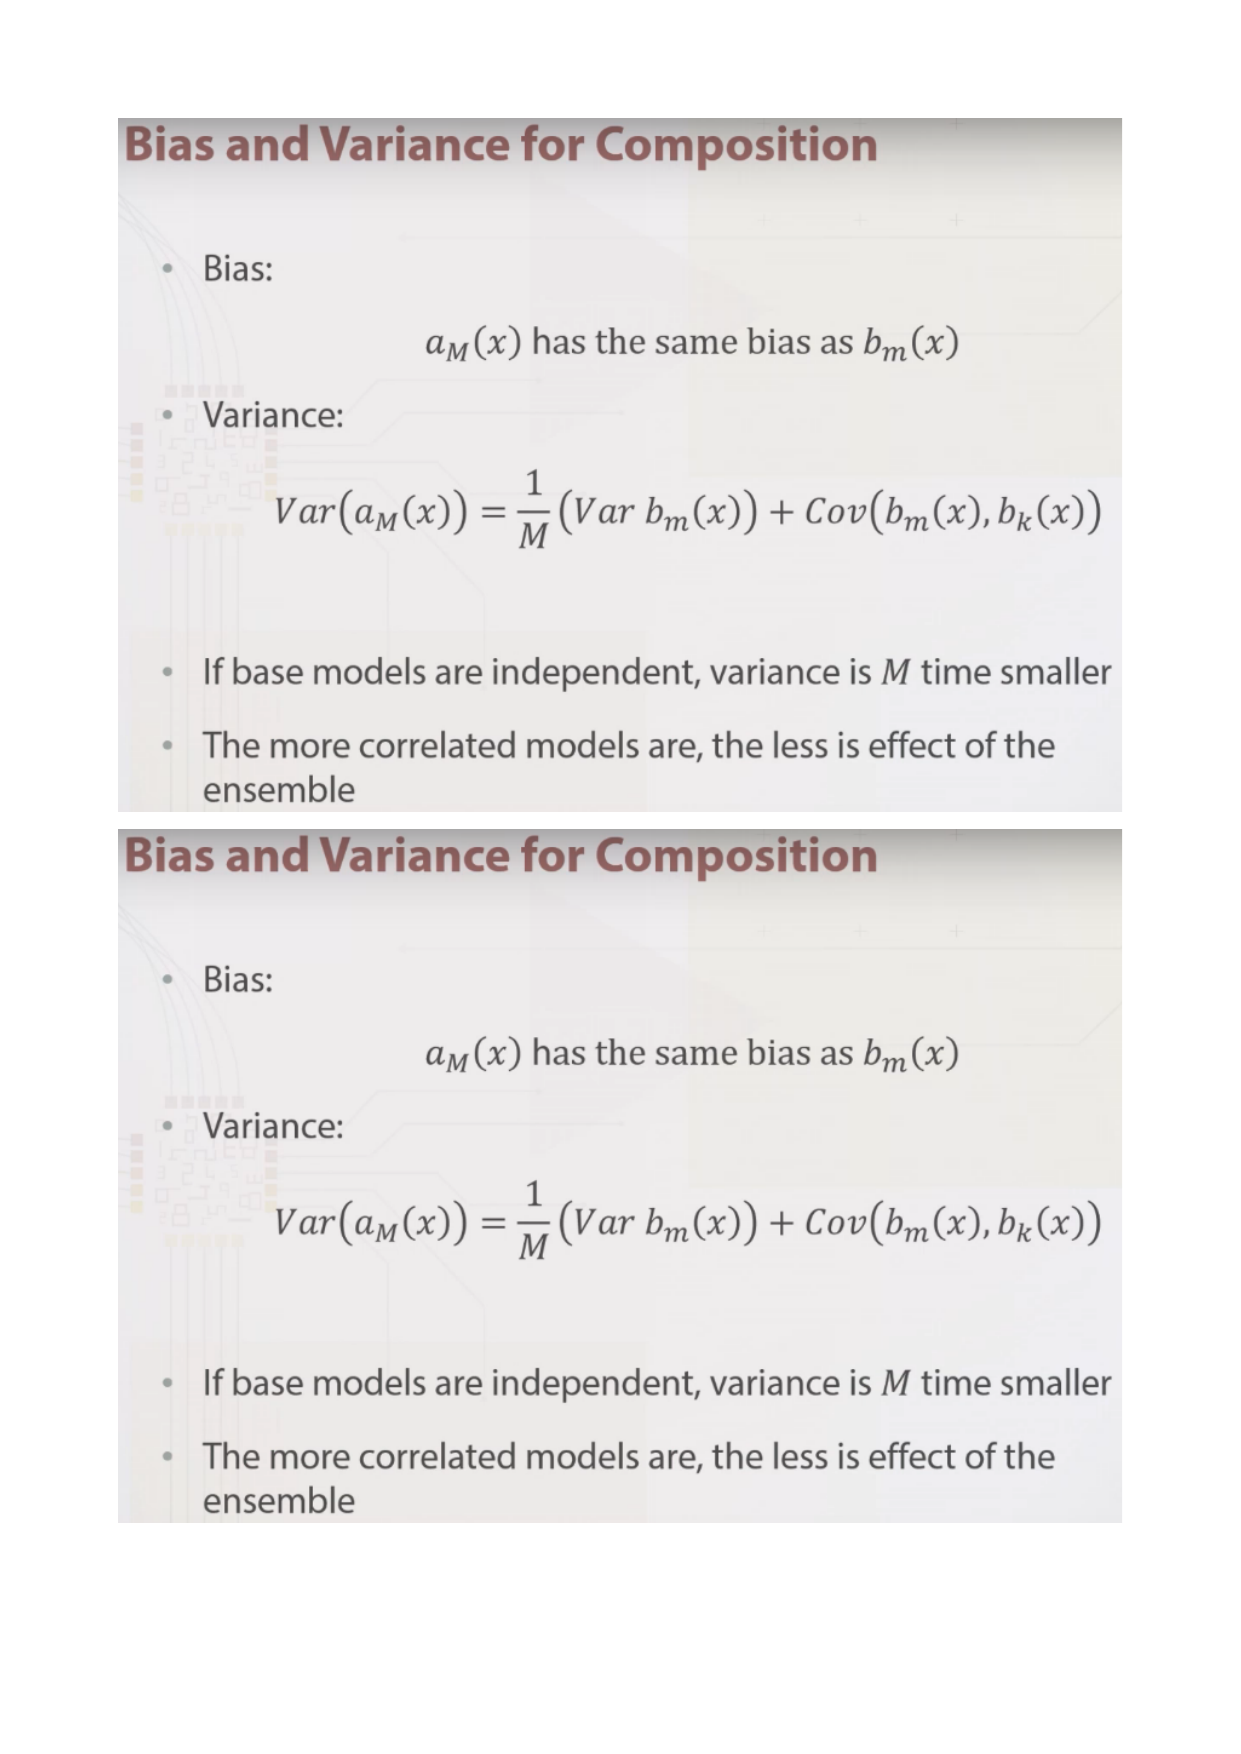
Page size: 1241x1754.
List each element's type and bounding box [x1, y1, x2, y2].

picture [118, 829, 1123, 1523]
picture [118, 118, 1123, 812]
